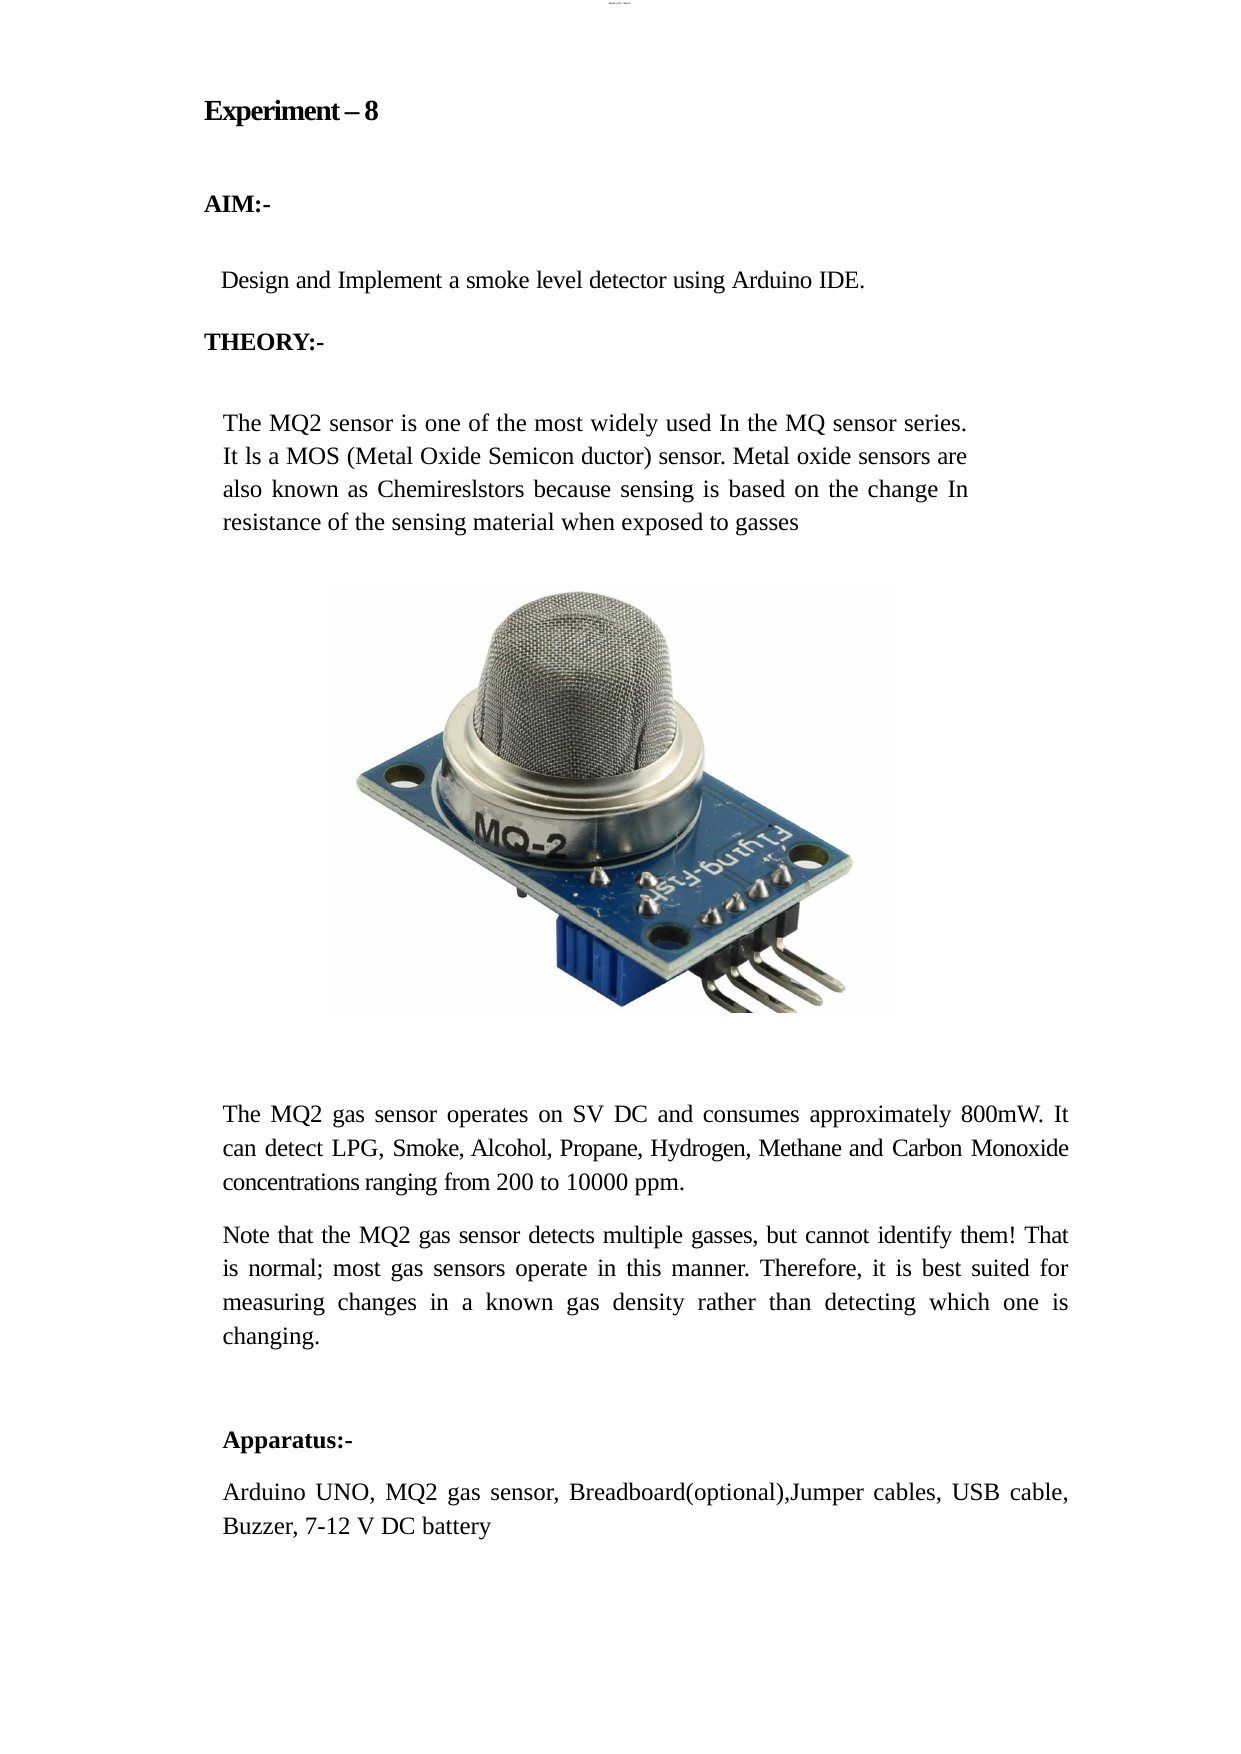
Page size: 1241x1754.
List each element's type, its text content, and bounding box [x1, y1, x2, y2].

text THEORY:- [204, 327, 1109, 355]
text The MQ2 gas sensor operates on SV DC and consumes approximately 800mW. It can detect LPG, Smoke, Alcohol, Propane, Hydrogen, Methane and Carbon Monoxide concentrations ranging from 200 to 10000 ppm. [222, 1099, 1069, 1196]
text AIM:- [204, 189, 1109, 218]
text Arduino UNO, MQ2 gas sensor, Breadboard(optional),Jumper cables, USB cable, Buzzer, 7-12 V DC battery [222, 1477, 1069, 1540]
text Note that the MQ2 gas sensor detects multiple gasses, but cannot identify them! That is normal; most gas sensors operate in this manner. Therefore, it is best suited for measuring changes in a known gas density rather than detecting which one is changing. [222, 1220, 1069, 1350]
text Apparatus:- [222, 1425, 1069, 1454]
text Design and Implement a smoke level detector using Arduino IDE. [221, 265, 1109, 294]
picture [328, 586, 896, 1013]
subtitle Experiment – 8 [204, 93, 1007, 127]
text The MQ2 sensor is one of the most widely used In the MQ sensor series. It ls a MOS (Metal Oxide Semicon ductor) sensor. Metal oxide sensors are also known as Chemireslstors because sensing is based on the change In resistance of the sensing material when exposed to gasses [223, 408, 968, 535]
